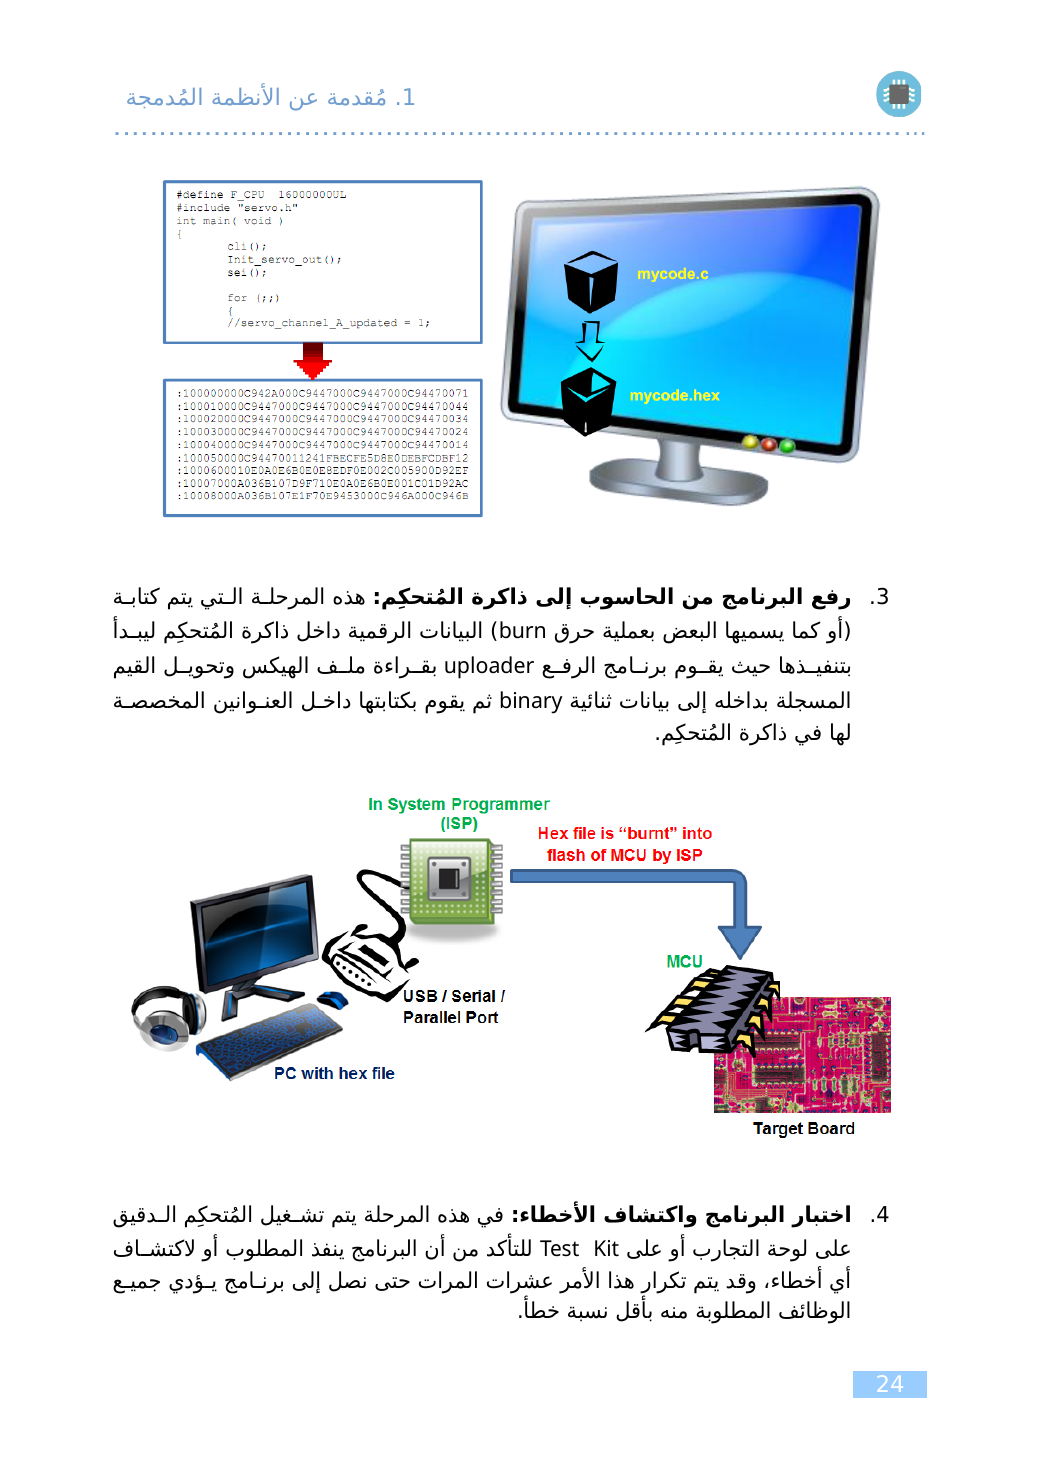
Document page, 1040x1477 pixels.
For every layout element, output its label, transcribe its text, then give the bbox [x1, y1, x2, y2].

list اختبار البرنامج واكتشاف الأخطاء: في هذه المرحلة يتم تشغيل المُتحكِم الدقيق على لوحة التجارب أو على Test Kit للتأكد من أن البرنامج ينفذ المطلوب أو لاكتشاف أي أخطاء، وقد يتم تكرار هذا الأمر عشرات المرات حتى نصل إلى برنامج يؤدي جميع الوظائف المطلوبة منه بأقل نسبة خطأ. [112, 1202, 889, 1324]
picture [140, 159, 899, 529]
list رفع البرنامج من الحاسوب إلى ذاكرة المُتحكِم: هذه المرحلة التي يتم كتابة (أو كما يسميها البعض بعملية حرق burn) البيانات الرقمية داخل ذاكرة المُتحكِم ليبدأ بتنفيذها حيث يقوم برنامج الرفع uploader بقراءة ملف الهيكس وتحويل القيم المسجلة بداخله إلى بيانات ثنائية binary ثم يقوم بكتابتها داخل العنوانين المخصصة لها في ذاكرة المُتحكِم. [112, 584, 889, 745]
picture [876, 71, 922, 117]
picture [109, 765, 927, 1147]
